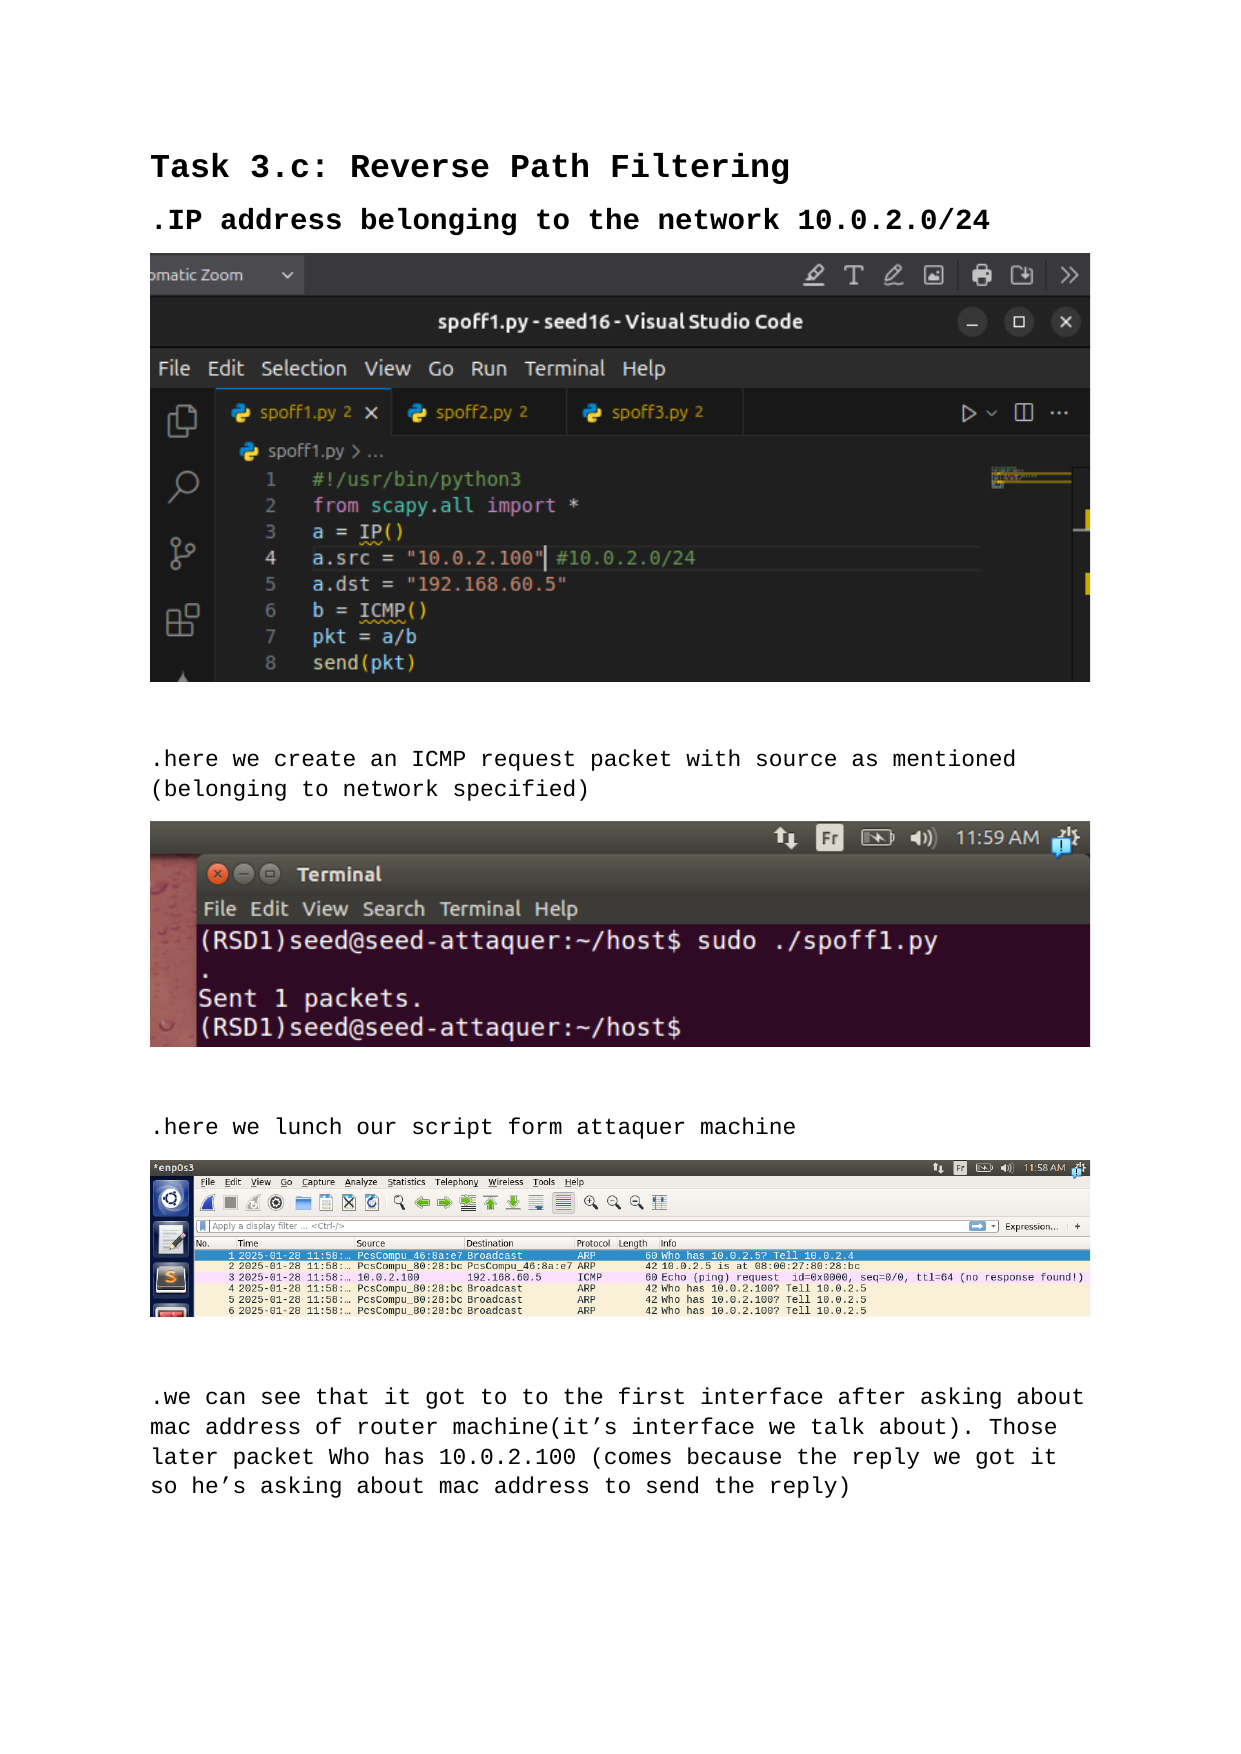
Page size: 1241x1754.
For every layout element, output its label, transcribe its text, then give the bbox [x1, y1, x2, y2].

picture [150, 821, 1091, 1047]
picture [150, 253, 1091, 682]
subtitle .IP address belonging to the network 10.0.2.0/24 [150, 205, 1090, 238]
subtitle Task 3.c: Reverse Path Filtering [150, 150, 1090, 188]
text .here we create an ICMP request packet with source as mentioned (belonging to network specified) [150, 747, 1090, 803]
picture [150, 1160, 1091, 1317]
text .here we lunch our script form attaquer machine [150, 1116, 1090, 1141]
text .we can see that it got to to the first interface after asking about mac address of router machine(it’s interface we talk about). Those later packet Who has 10.0.2.100 (comes because the reply we got it so he’s asking about mac address to send the reply) [150, 1385, 1090, 1501]
